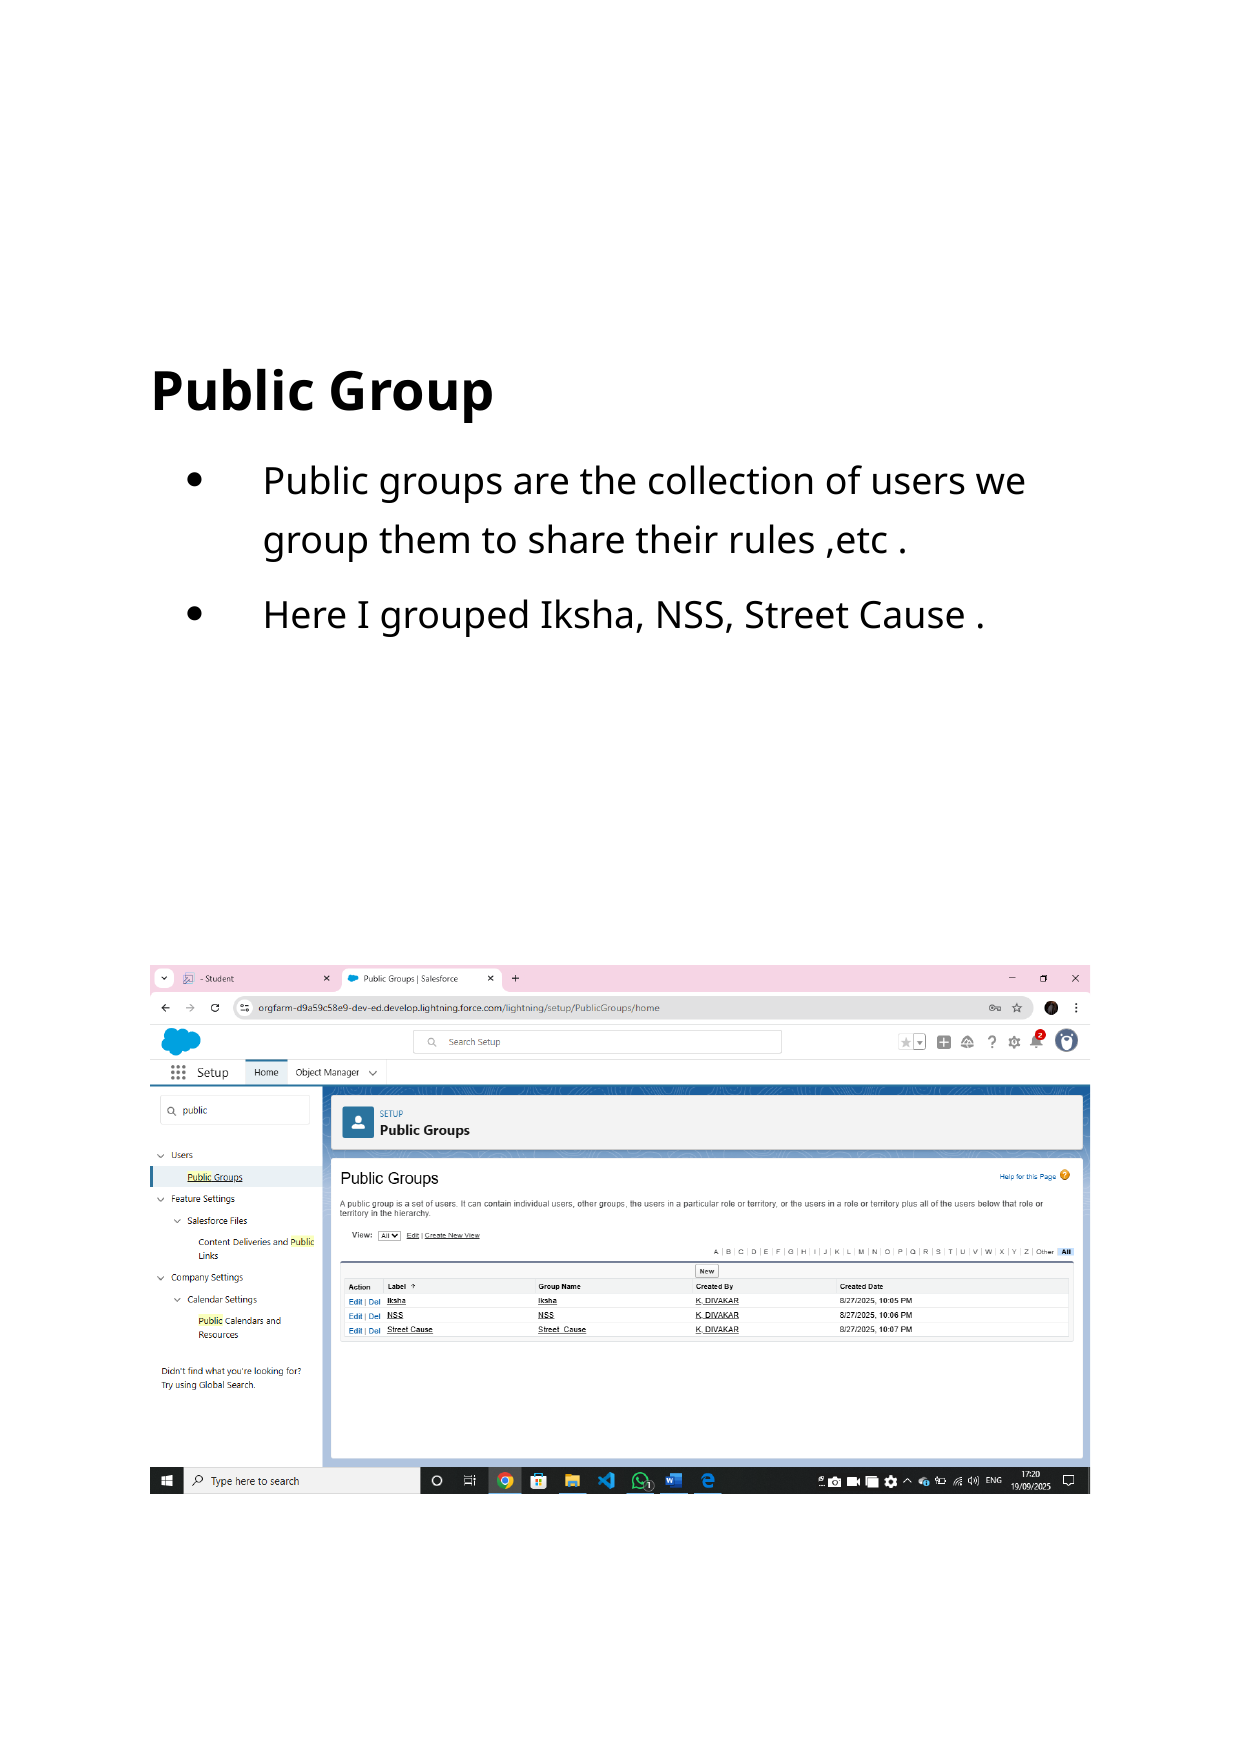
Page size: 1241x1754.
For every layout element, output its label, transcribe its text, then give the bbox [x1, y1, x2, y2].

list Public groups are the collection of users we group them to share their rules ,etc . [187, 454, 1090, 564]
list Here I grouped Iksha, NSS, Street Cause . [187, 588, 1090, 639]
text Public Group [150, 353, 1090, 427]
